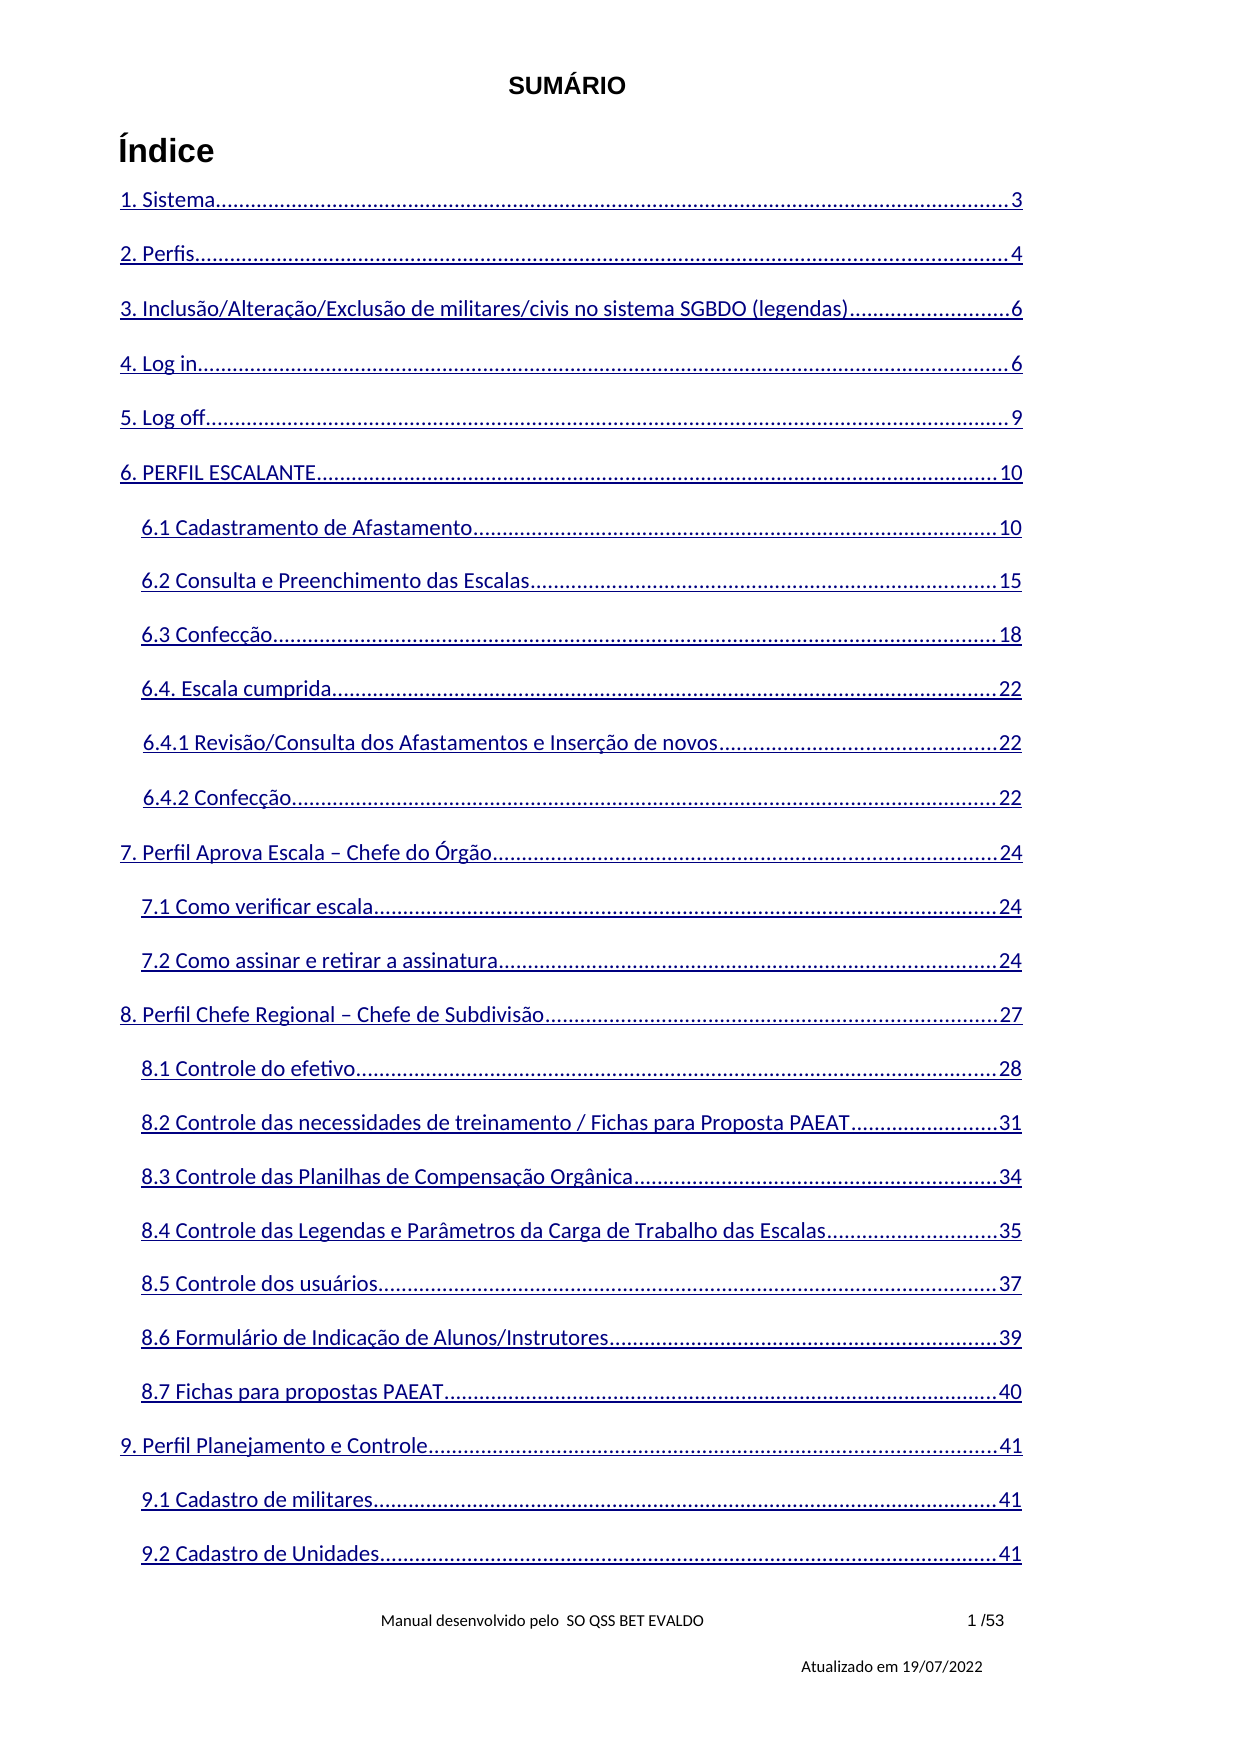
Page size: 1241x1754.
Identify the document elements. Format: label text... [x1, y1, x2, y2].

text 8.6 Formulário de Indicação de Alunos/Instrutores 39 [141, 1323, 1022, 1347]
text 6.4.2 Confecção 22 [143, 783, 1022, 807]
text 9.2 Cadastro de Unidades 41 [141, 1539, 1022, 1563]
text 8. Perfil Chefe Regional – Chefe de Subdivisão 27 [120, 1000, 1022, 1024]
text 4. Log in 6 [120, 349, 1022, 373]
text 8.2 Controle das necessidades de treinamento / Fichas para Proposta PAEAT 31 [141, 1108, 1022, 1132]
text 8.1 Controle do efetivo 28 [141, 1054, 1022, 1079]
text 9. Perfil Planejamento e Controle 41 [120, 1431, 1022, 1455]
text 8.3 Controle das Planilhas de Compensação Orgânica 34 [141, 1162, 1022, 1186]
subtitle Índice [118, 131, 1181, 169]
text 8.4 Controle das Legendas e Parâmetros da Carga de Trabalho das Escalas 35 [141, 1216, 1022, 1240]
text 1. Sistema 3 [120, 185, 1022, 209]
text 7.2 Como assinar e retirar a assinatura 24 [141, 946, 1022, 970]
text 5. Log off 9 [120, 403, 1022, 428]
text 6.4.1 Revisão/Consulta dos Afastamentos e Inserção de novos 22 [143, 728, 1022, 752]
text 6.2 Consulta e Preenchimento das Escalas 15 [141, 567, 1022, 591]
text 9.1 Cadastro de militares 41 [141, 1485, 1022, 1509]
text 2. Perfis 4 [120, 239, 1022, 263]
text SUMÁRIO [118, 71, 1023, 99]
text 6.4. Escala cumprida 22 [141, 674, 1022, 698]
text 8.7 Fichas para propostas PAEAT 40 [141, 1377, 1022, 1401]
text 8.5 Controle dos usuários 37 [141, 1269, 1022, 1294]
text 6. PERFIL ESCALANTE 10 [120, 458, 1022, 482]
text 7. Perfil Aprova Escala – Chefe do Órgão 24 [120, 838, 1022, 862]
text 6.1 Cadastramento de Afastamento 10 [141, 513, 1022, 537]
text 6.3 Confecção 18 [141, 620, 1022, 644]
text 3. Inclusão/Alteração/Exclusão de militares/civis no sistema SGBDO (legendas) 6 [120, 294, 1022, 318]
text 7.1 Como verificar escala 24 [141, 892, 1022, 916]
